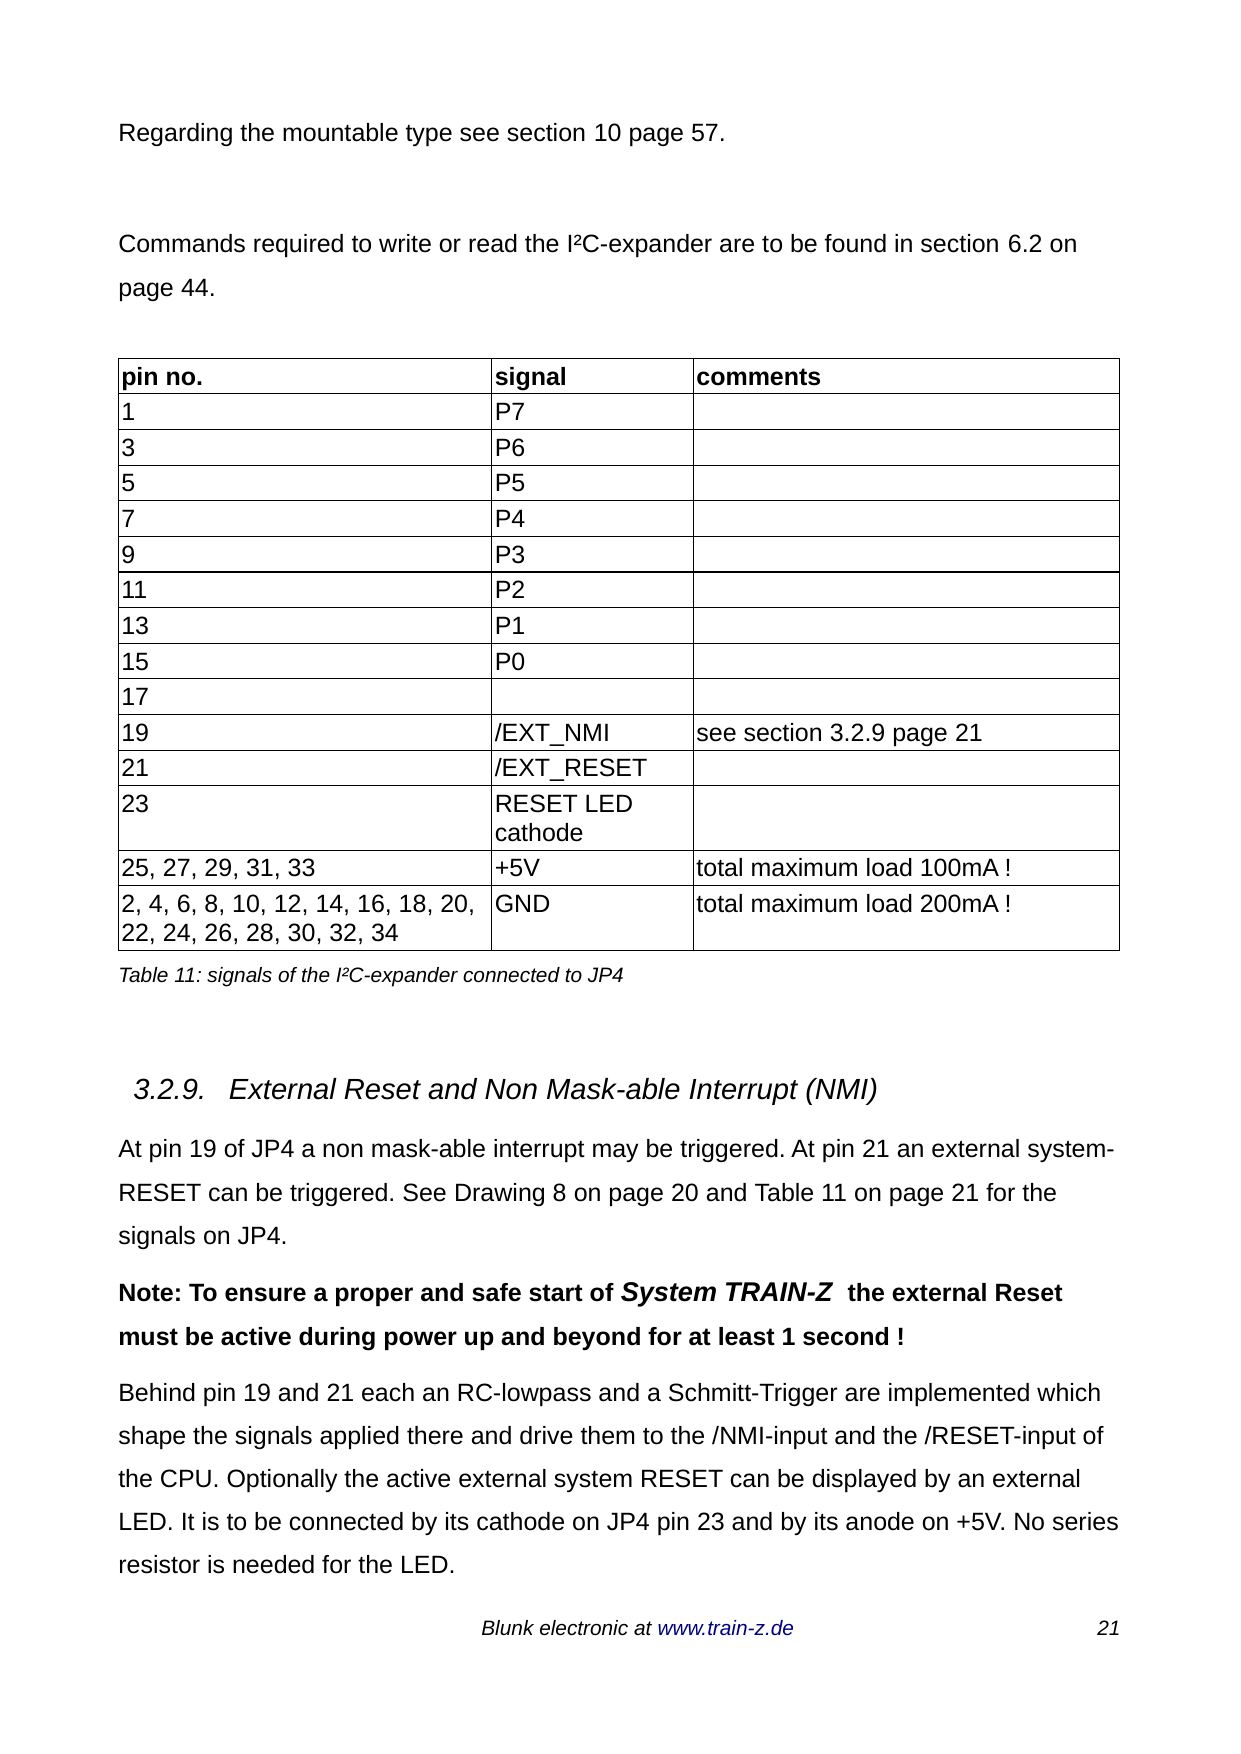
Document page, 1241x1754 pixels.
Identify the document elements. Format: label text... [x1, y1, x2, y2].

table_cell total maximum load 100mA ! [694, 851, 1119, 885]
table_cell P0 [492, 644, 693, 678]
table_cell 1 [119, 394, 491, 429]
table_cell +5V [492, 851, 693, 885]
table_cell 23 [119, 786, 491, 849]
table_cell P3 [492, 537, 693, 571]
table_cell [492, 679, 693, 714]
table_cell [694, 501, 1119, 536]
table_cell P1 [492, 608, 693, 643]
text Regarding the mountable type see section 10 page 60. [118, 118, 1122, 147]
table_cell [694, 430, 1119, 464]
table_cell RESET LED cathode [492, 786, 693, 849]
table_cell [694, 679, 1119, 714]
table_cell P4 [492, 501, 693, 536]
table_cell 13 [119, 608, 491, 643]
table_cell [694, 466, 1119, 500]
table_cell [694, 751, 1119, 785]
table_header pin no. [119, 359, 491, 393]
table_cell [694, 644, 1119, 678]
table_cell P2 [492, 573, 693, 607]
text Behind pin 19 and 21 each an RC-lowpass and a Schmitt-Trigger are implemented which shape the signals applied there and drive them to the /NMI-input and the /RESET-input of the CPU. Optionally the active external system RESET can be displayed by an external LED. It is to be connected by its cathode on JP4 pin 23 and by its anode on +5V. No series resistor is needed for the LED. [118, 1377, 1122, 1579]
text At pin 19 of JP4 a non mask-able interrupt may be triggered. At pin 21 an external system- RESET can be triggered. See Drawing 8 on page 22 and Table 11 on page 22 for the signals on JP4. [118, 1134, 1122, 1249]
table_cell 17 [119, 679, 491, 714]
table_cell [694, 786, 1119, 849]
table_cell [694, 394, 1119, 429]
table_cell 19 [119, 715, 491, 749]
table_cell 21 [119, 751, 491, 785]
table_cell 9 [119, 537, 491, 571]
text Table 11: signals of the I²C-expander connected to JP4 [118, 963, 1122, 987]
table_cell [694, 608, 1119, 643]
table_cell [694, 537, 1119, 571]
table_cell P6 [492, 430, 693, 464]
table_cell /EXT_RESET [492, 751, 693, 785]
table_cell 2, 4, 6, 8, 10, 12, 14, 16, 18, 20, 22, 24, 26, 28, 30, 32, 34 [119, 886, 491, 949]
table_cell total maximum load 200mA ! [694, 886, 1119, 949]
table_cell 7 [119, 501, 491, 536]
table_cell see section 3.2.9 page 23 [694, 715, 1119, 749]
table_cell [694, 573, 1119, 607]
table_cell 3 [119, 430, 491, 464]
table_cell P7 [492, 394, 693, 429]
table_cell P5 [492, 466, 693, 500]
table_header signal [492, 359, 693, 393]
table_cell 25, 27, 29, 31, 33 [119, 851, 491, 885]
table_cell 15 [119, 644, 491, 678]
subtitle External Reset and Non Mask-able Interrupt (NMI) [133, 1072, 1122, 1105]
table_cell 5 [119, 466, 491, 500]
text Note: To ensure a proper and safe start of System TRAIN-Z the external Reset must be active during power up and beyond for at least 1 second ! [118, 1276, 1122, 1351]
table_cell /EXT_NMI [492, 715, 693, 749]
text Commands required to write or read the I²C-expander are to be found in section 6.2 on page 46. [118, 229, 1122, 301]
table_header comments [694, 359, 1119, 393]
table_cell 11 [119, 573, 491, 607]
table_cell GND [492, 886, 693, 949]
